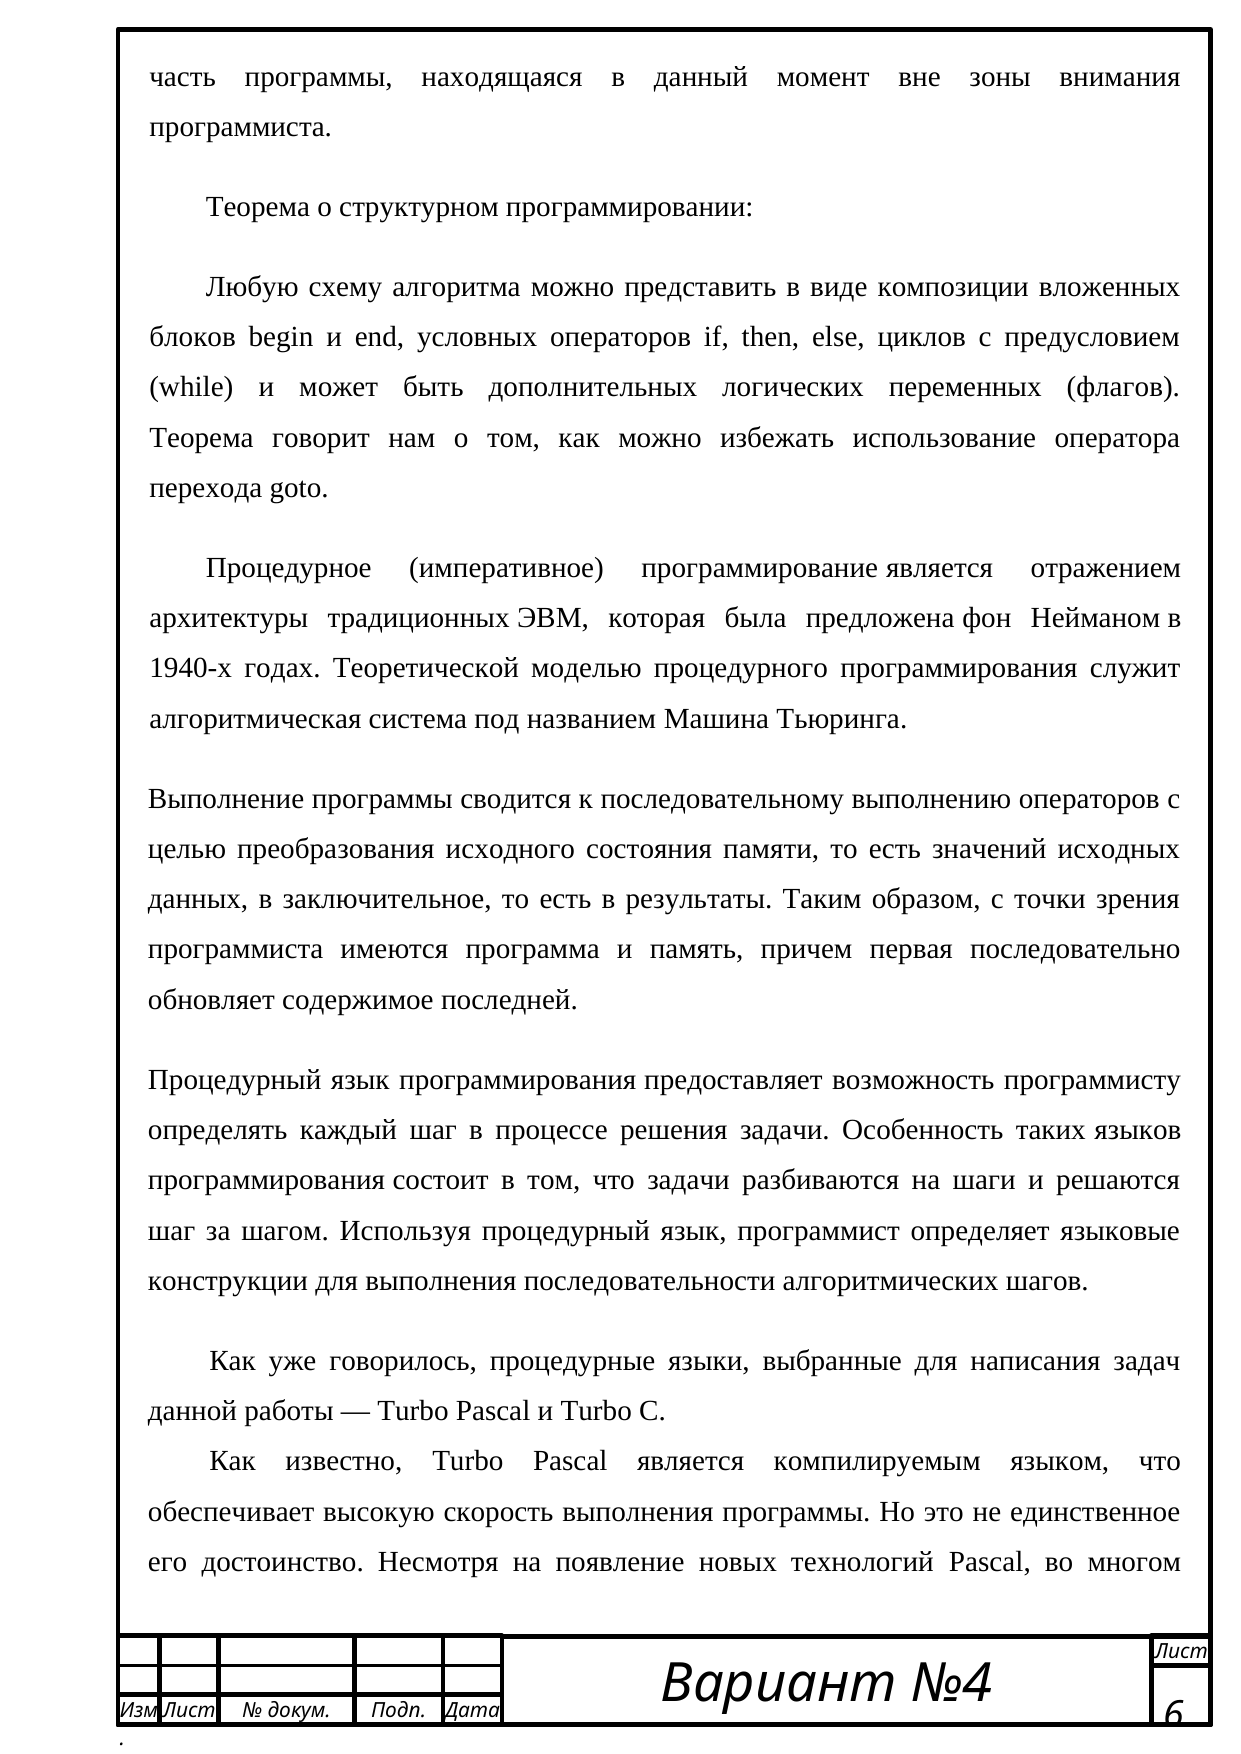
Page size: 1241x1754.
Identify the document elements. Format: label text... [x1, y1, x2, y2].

text Выполнение программы сводится к последовательному выполнению операторов с целью преобразования исходного состояния памяти, то есть значений исходных данных, в заключительное, то есть в результаты. Таким образом, с точки зрения программиста имеются программа и память, причем первая последовательно обновляет содержимое последней. [148, 781, 1181, 1016]
text часть программы, находящаяся в данный момент вне зоны внимания программиста. [149, 59, 1181, 143]
text Теорема о структурном программировании: [149, 189, 1181, 223]
text Процедурное (императивное) программирование является отражением архитектуры традиционных ЭВМ, которая была предложена фон Нейманом в 1940-х годах. Теоретической моделью процедурного программирования служит алгоритмическая система под названием Машина Тьюринга. [149, 550, 1181, 734]
text Как известно, Turbo Pascal является компилируемым языком, что обеспечивает высокую скорость выполнения программы. Но это не единственное его достоинство. Несмотря на появление новых технологий Pascal, во многом [148, 1443, 1181, 1578]
text Как уже говорилось, процедурные языки, выбранные для написания задач данной работы — Turbo Pascal и Turbo C. [148, 1343, 1181, 1427]
text Любую схему алгоритма можно представить в виде композиции вложенных блоков begin и end, условных операторов if, then, else, циклов с предусловием (while) и может быть дополнительных логических переменных (флагов). Теорема говорит нам о том, как можно избежать использование оператора перехода goto. [149, 269, 1181, 504]
text Процедурный язык программирования предоставляет возможность программисту определять каждый шаг в процессе решения задачи. Особенность таких языков программирования состоит в том, что задачи разбиваются на шаги и решаются шаг за шагом. Используя процедурный язык, программист определяет языковые конструкции для выполнения последовательности алгоритмических шагов. [148, 1062, 1181, 1297]
